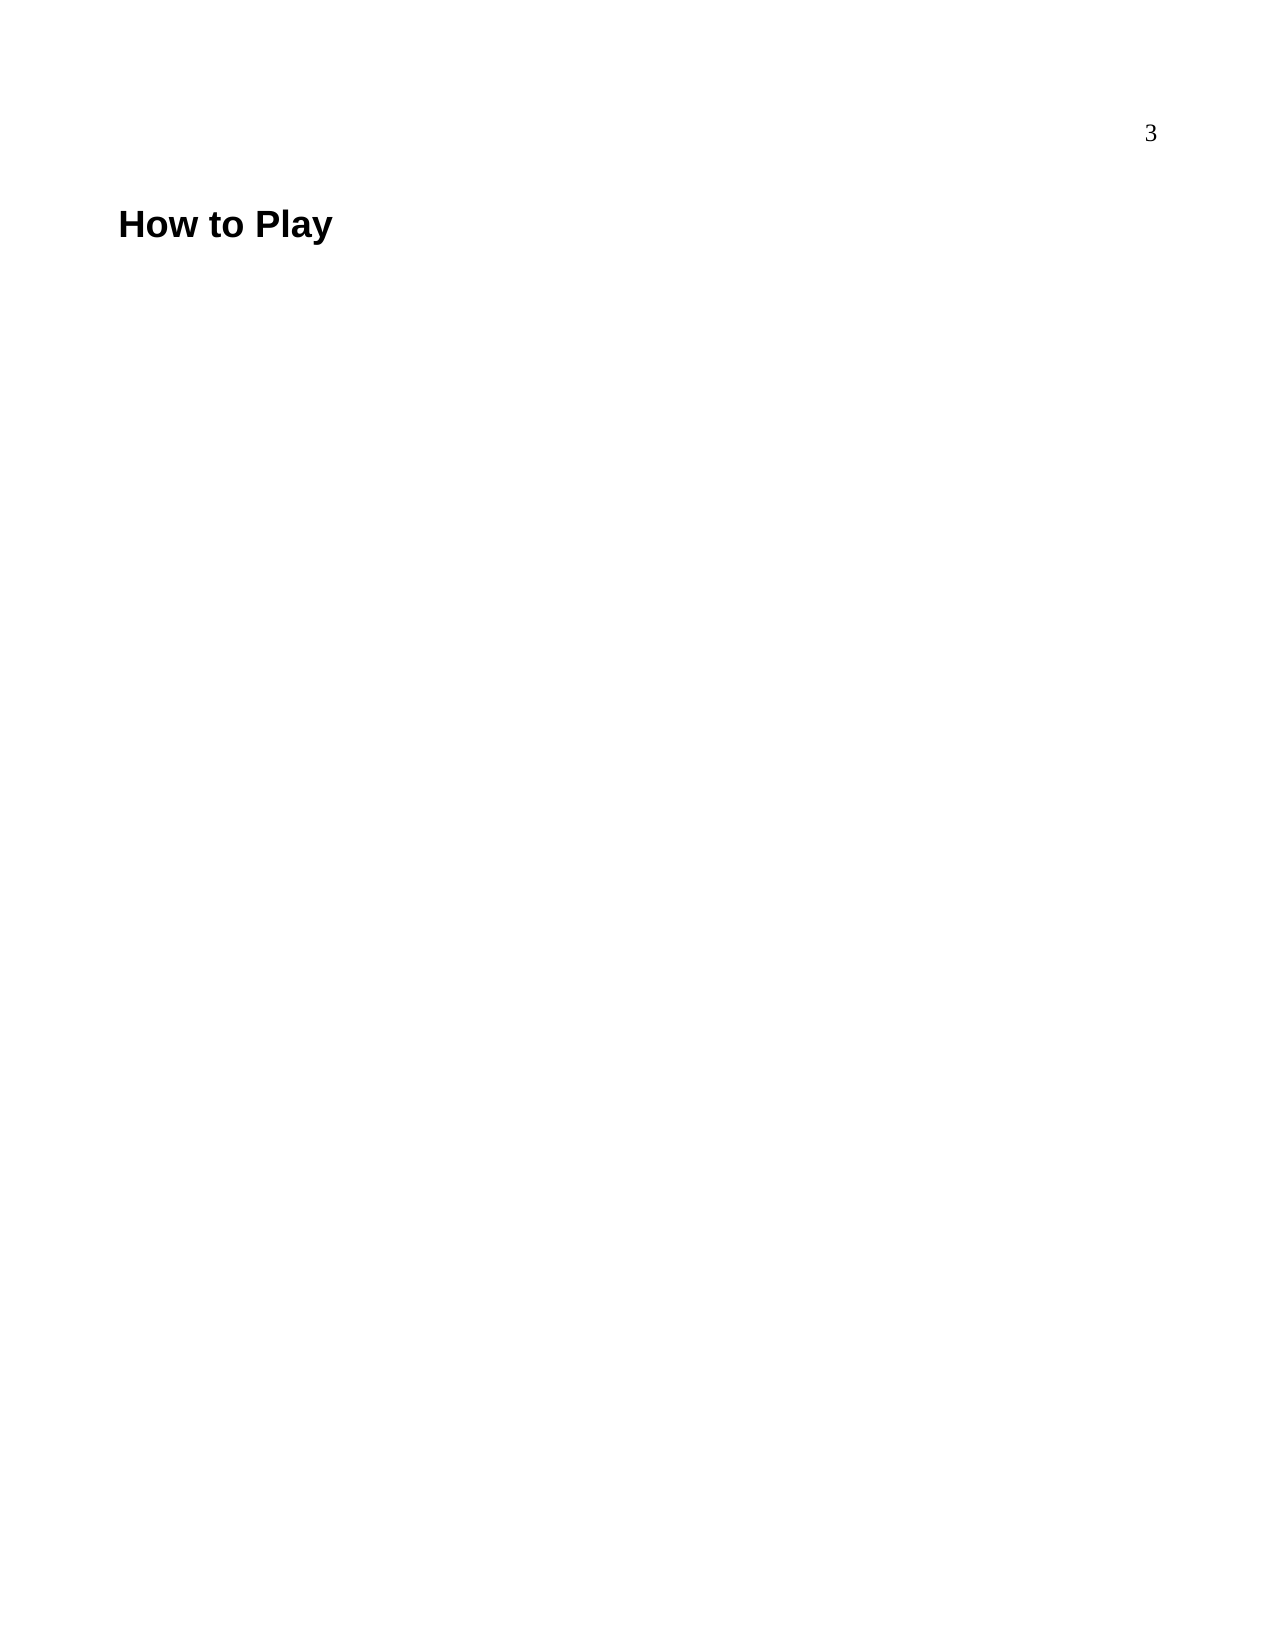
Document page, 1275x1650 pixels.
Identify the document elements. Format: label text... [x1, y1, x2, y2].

subtitle How to Play [118, 201, 1157, 245]
